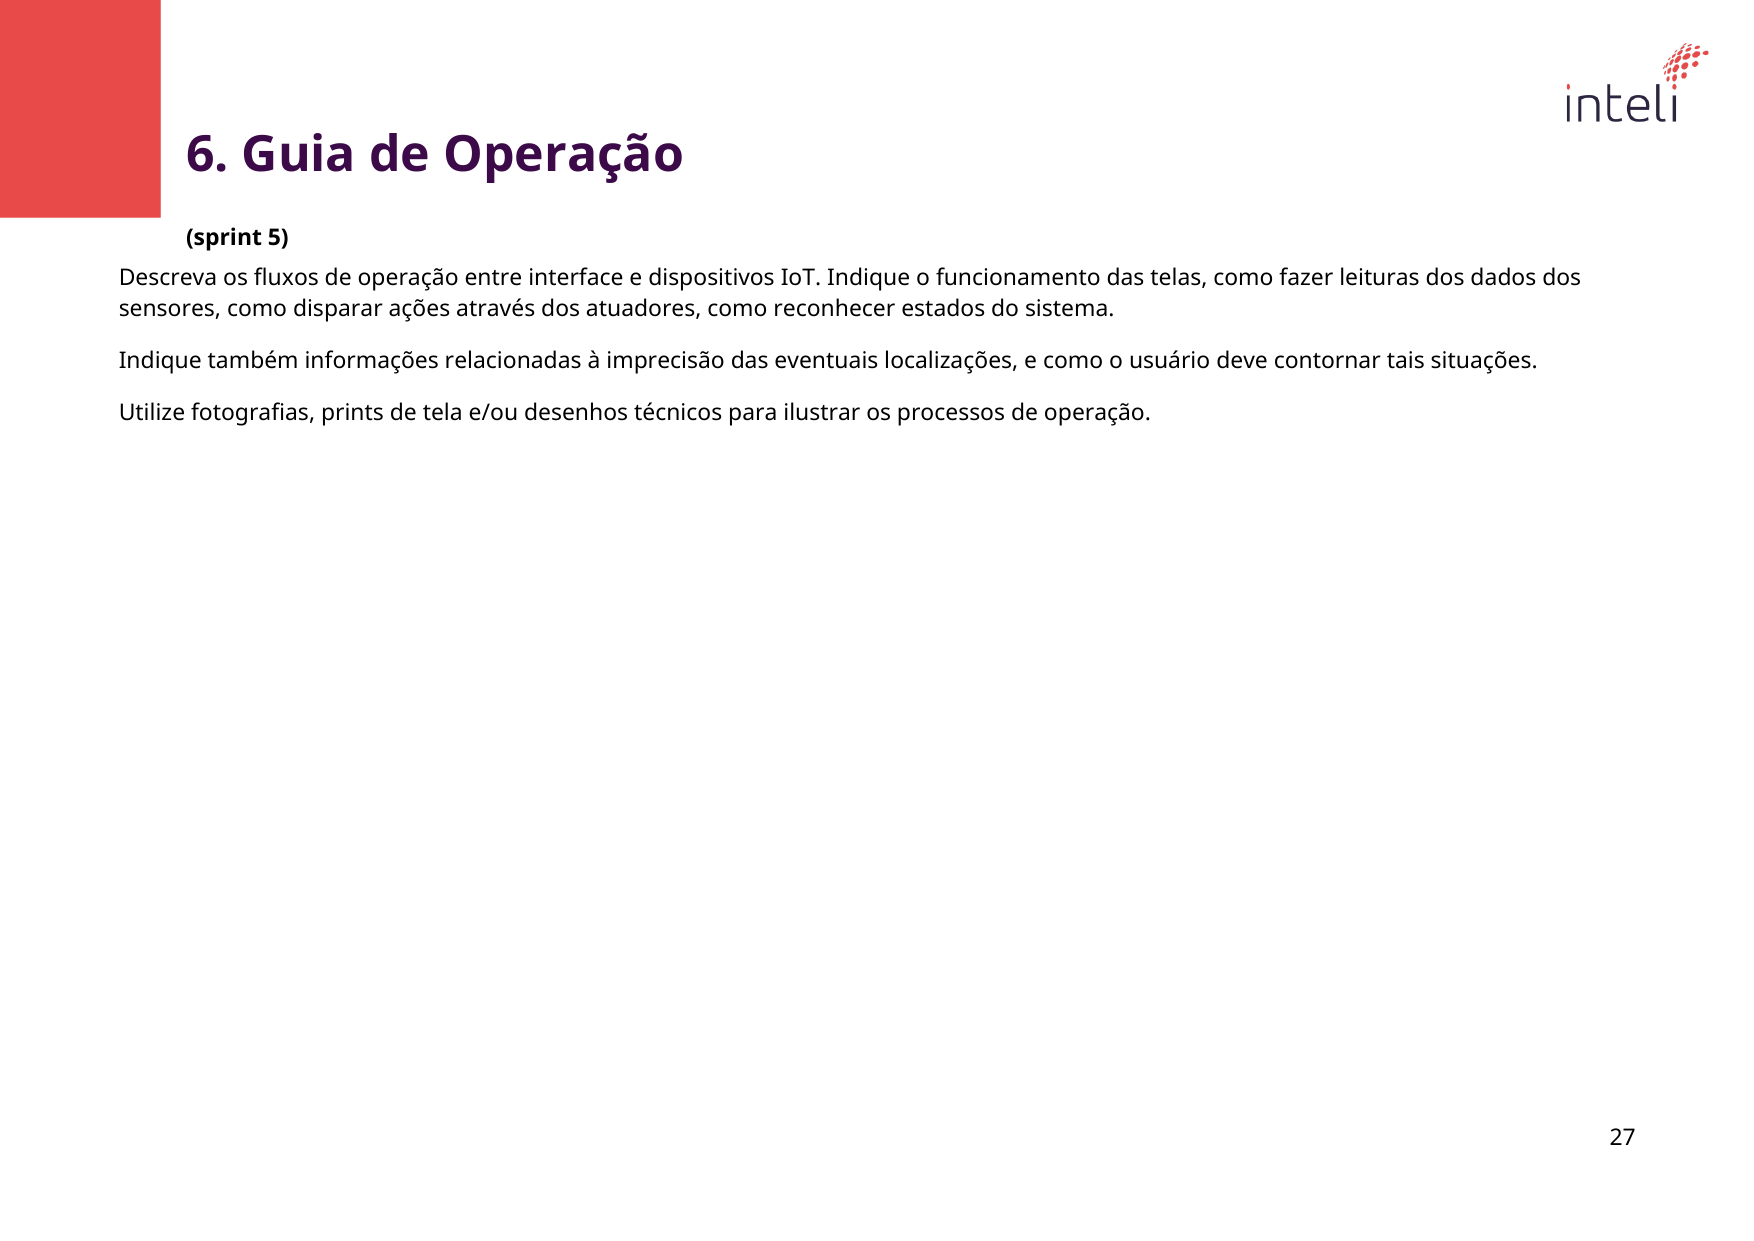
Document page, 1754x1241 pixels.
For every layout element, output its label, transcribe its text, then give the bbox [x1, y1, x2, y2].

text Indique também informações relacionadas à imprecisão das eventuais localizações, e como o usuário deve contornar tais situações. [118, 344, 1636, 375]
text Utilize fotografias, prints de tela e/ou desenhos técnicos para ilustrar os processos de operação. [118, 396, 1636, 427]
subtitle 6. Guia de Operação [118, 118, 1636, 187]
text Descreva os fluxos de operação entre interface e dispositivos IoT. Indique o funcionamento das telas, como fazer leituras dos dados dos sensores, como disparar ações através dos atuadores, como reconhecer estados do sistema. [118, 261, 1636, 323]
picture [1566, 43, 1709, 122]
subtitle (sprint 5) [118, 221, 1636, 252]
picture [0, 0, 161, 218]
